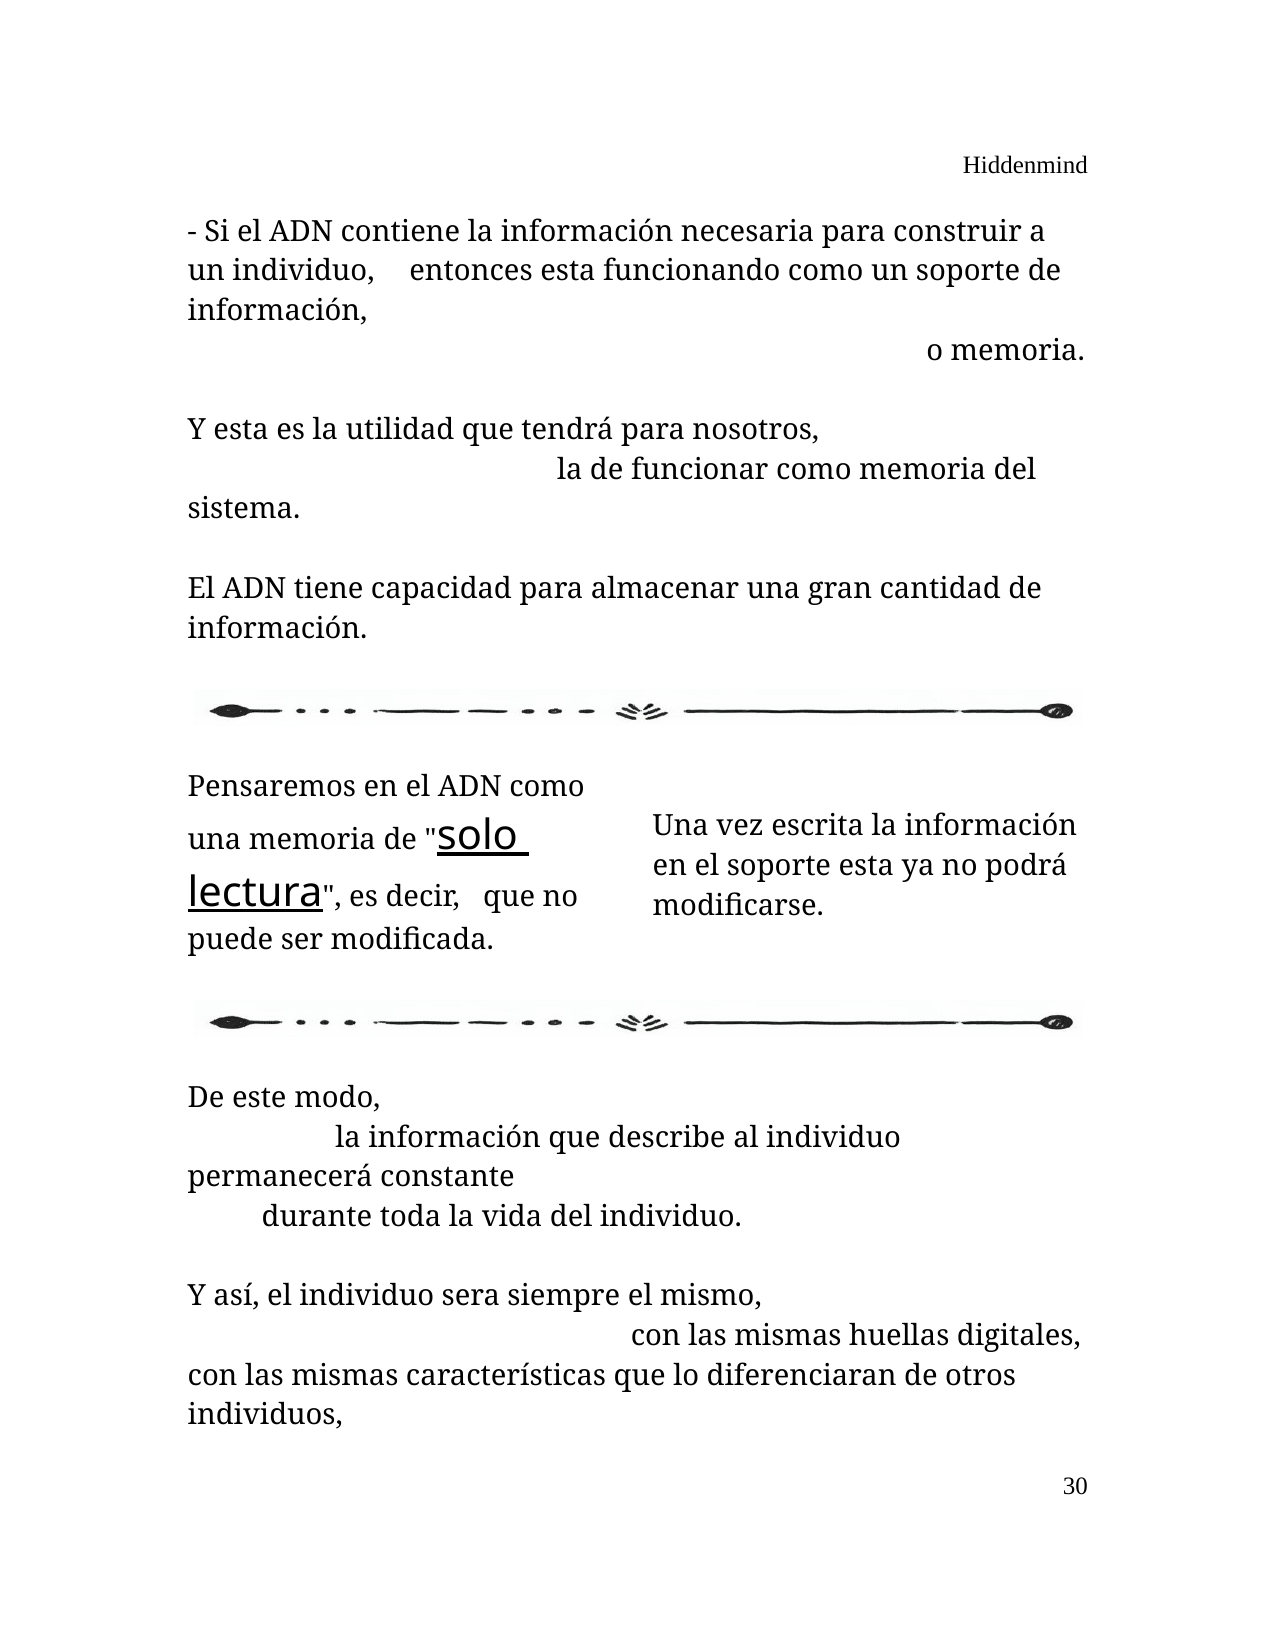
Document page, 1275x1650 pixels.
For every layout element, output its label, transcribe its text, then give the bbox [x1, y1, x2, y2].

text Una vez escrita la información en el soporte esta ya no podrá modificarse. [652, 804, 1087, 924]
text o memoria. [187, 329, 1087, 369]
text El ADN tiene capacidad para almacenar una gran cantidad de información. [187, 567, 1087, 647]
text Pensaremos en el ADN como una memoria de "solo lectura", es decir, que no puede ser modificada. [187, 765, 622, 958]
text Y así, el individuo sera siempre el mismo, [187, 1274, 1087, 1314]
text Y esta es la utilidad que tendrá para nosotros, [187, 408, 1087, 448]
text - Si el ADN contiene la información necesaria para construir a un individuo, entonces esta funcionando como un soporte de información, [187, 210, 1087, 329]
picture [193, 689, 1083, 726]
text De este modo, [187, 1076, 1087, 1116]
text la de funcionar como memoria del sistema. [187, 448, 1087, 527]
text con las mismas huellas digitales, [187, 1314, 1087, 1354]
picture [193, 1000, 1083, 1037]
text la información que describe al individuo permanecerá constante durante toda la vida del individuo. [187, 1116, 1087, 1235]
text con las mismas características que lo diferenciaran de otros individuos, [187, 1354, 1087, 1433]
